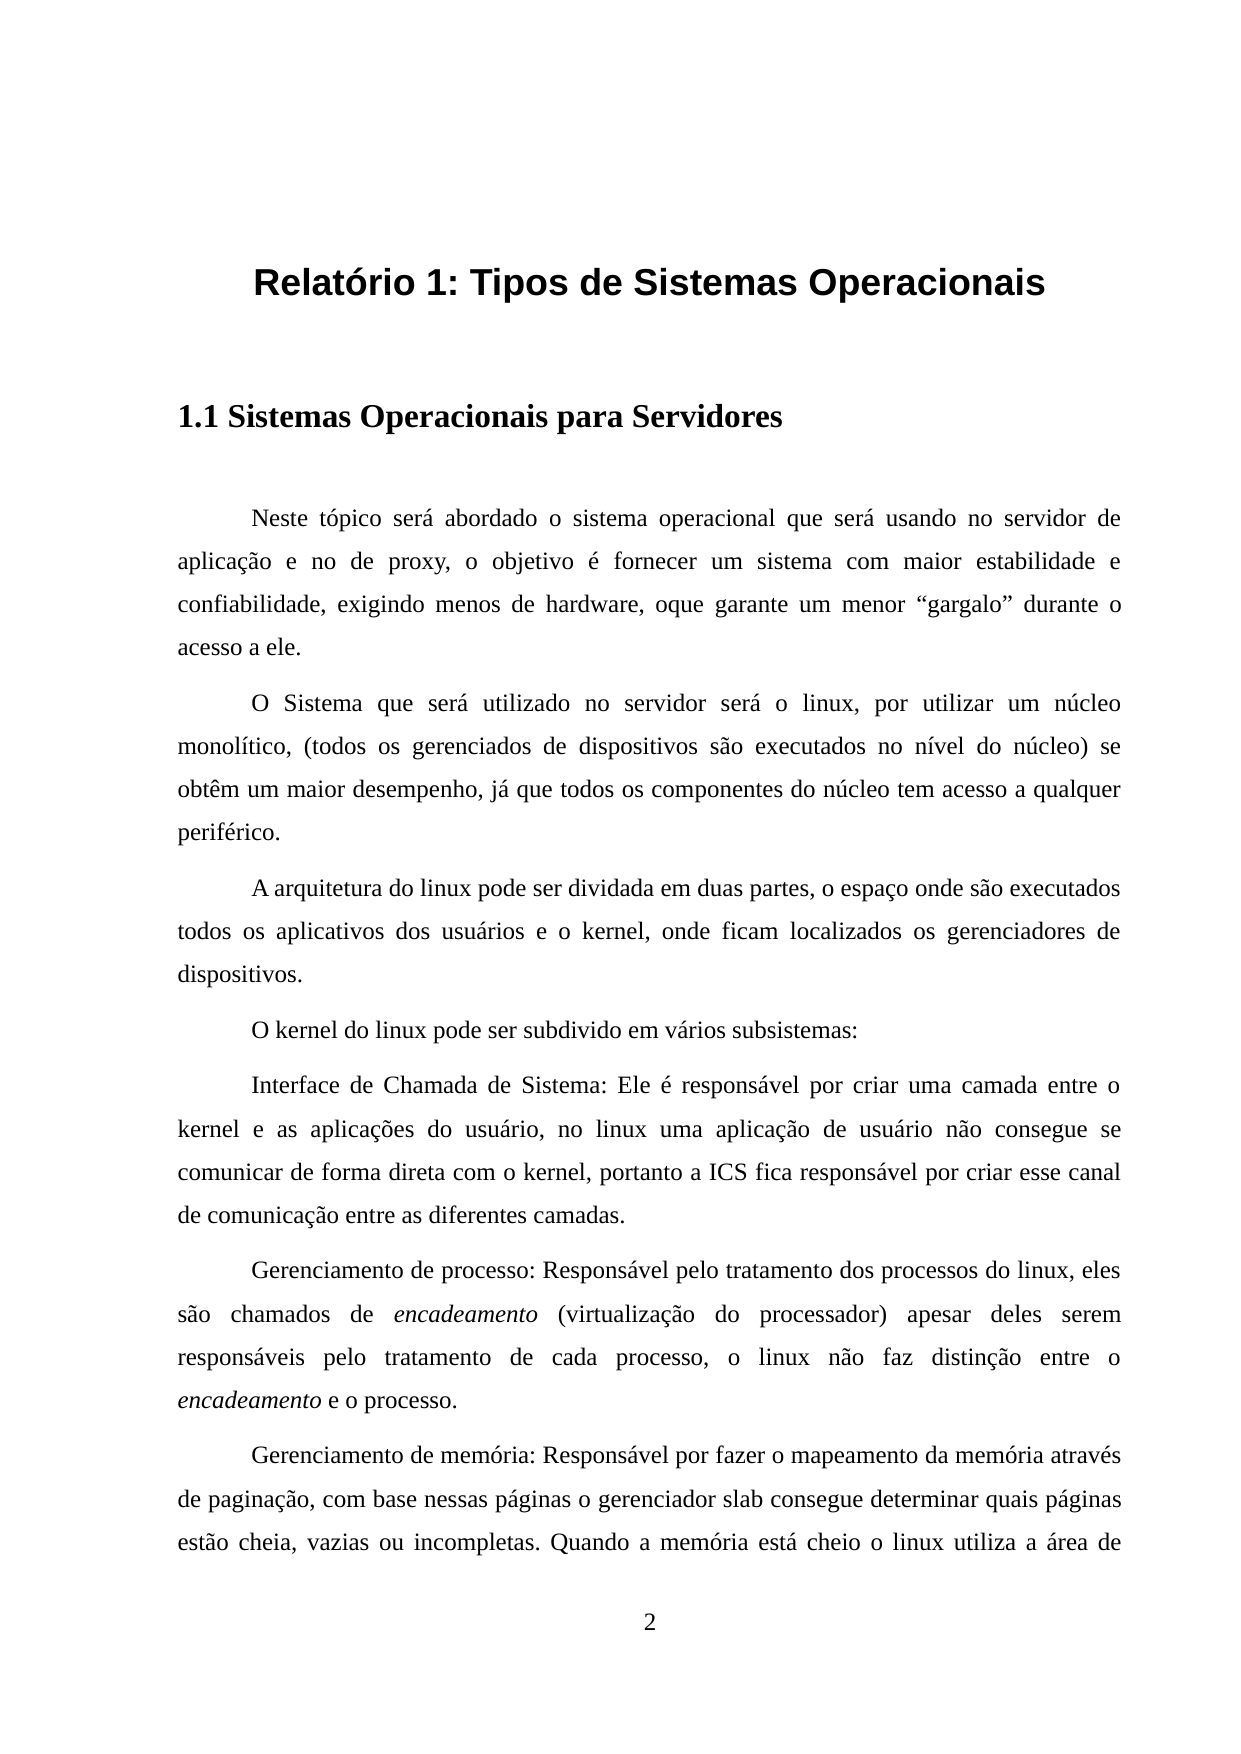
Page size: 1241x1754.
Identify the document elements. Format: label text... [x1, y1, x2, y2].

subtitle 1.1 Sistemas Operacionais para Servidores [177, 397, 1122, 435]
text O Sistema que será utilizado no servidor será o linux, por utilizar um núcleo monolítico, (todos os gerenciados de dispositivos são executados no nível do núcleo) se obtêm um maior desempenho, já que todos os componentes do núcleo tem acesso a qualquer periférico. [177, 688, 1122, 846]
text Gerenciamento de processo: Responsável pelo tratamento dos processos do linux, eles são chamados de encadeamento (virtualização do processador) apesar deles serem responsáveis pelo tratamento de cada processo, o linux não faz distinção entre o encadeamento e o processo. [177, 1256, 1122, 1414]
text A arquitetura do linux pode ser dividada em duas partes, o espaço onde são executados todos os aplicativos dos usuários e o kernel, onde ficam localizados os gerenciadores de dispositivos. [177, 873, 1122, 988]
subtitle Relatório 1: Tipos de Sistemas Operacionais [177, 260, 1122, 303]
text O kernel do linux pode ser subdivido em vários subsistemas: [177, 1015, 1122, 1044]
text Neste tópico será abordado o sistema operacional que será usando no servidor de aplicação e no de proxy, o objetivo é fornecer um sistema com maior estabilidade e confiabilidade, exigindo menos de hardware, oque garante um menor “gargalo” durante o acesso a ele. [177, 503, 1122, 661]
text Gerenciamento de memória: Responsável por fazer o mapeamento da memória através de paginação, com base nessas páginas o gerenciador slab consegue determinar quais páginas estão cheia, vazias ou incompletas. Quando a memória está cheio o linux utiliza a área de [177, 1441, 1122, 1556]
text Interface de Chamada de Sistema: Ele é responsável por criar uma camada entre o kernel e as aplicações do usuário, no linux uma aplicação de usuário não consegue se comunicar de forma direta com o kernel, portanto a ICS fica responsável por criar esse canal de comunicação entre as diferentes camadas. [177, 1071, 1122, 1229]
